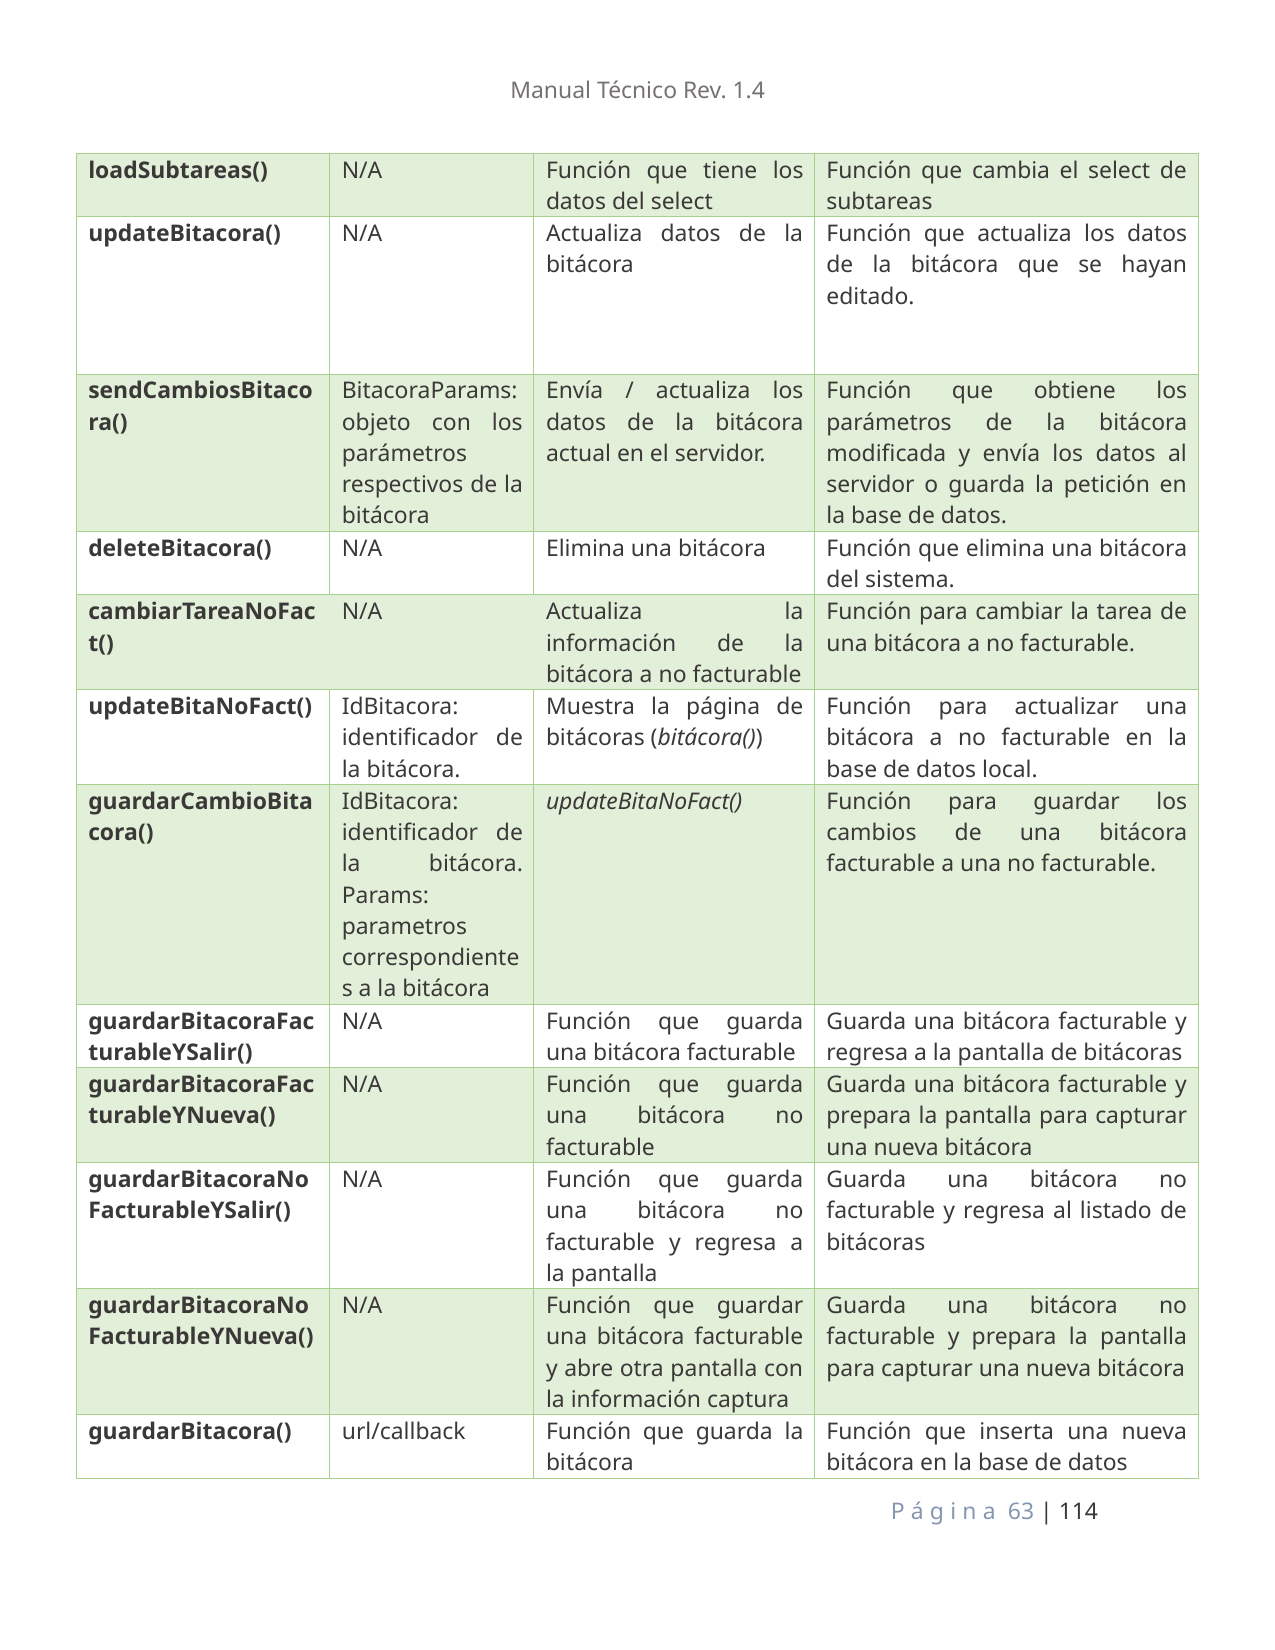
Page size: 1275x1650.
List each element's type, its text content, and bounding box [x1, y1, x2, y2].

table_cell N/A [330, 1289, 533, 1414]
table_cell deleteBitacora() [77, 532, 329, 594]
table_cell updateBitaNoFact() [534, 785, 814, 1004]
table_cell guardarBitacora() [77, 1415, 329, 1478]
table_cell Guarda una bitácora facturable y prepara la pantalla para capturar una nueva bitácora [815, 1068, 1198, 1162]
table_cell Función que guarda una bitácora facturable [534, 1005, 814, 1067]
table_cell Muestra la página de bitácoras (bitácora()) [534, 690, 814, 784]
table_cell Guarda una bitácora no facturable y prepara la pantalla para capturar una nueva bitácora [815, 1289, 1198, 1414]
table_cell BitacoraParams: objeto con los parámetros respectivos de la bitácora [330, 375, 533, 531]
table_cell sendCambiosBitacora() [77, 375, 329, 531]
table_cell Actualiza datos de la bitácora [534, 217, 814, 373]
table_cell guardarBitacoraFacturableYSalir() [77, 1005, 329, 1067]
table_cell IdBitacora: identificador de la bitácora. [330, 690, 533, 784]
table_cell guardarCambioBitacora() [77, 785, 329, 1004]
table_cell Función que inserta una nueva bitácora en la base de datos [815, 1415, 1198, 1478]
table_cell guardarBitacoraFacturableYNueva() [77, 1068, 329, 1162]
table_cell Función que elimina una bitácora del sistema. [815, 532, 1198, 594]
table_cell Función para cambiar la tarea de una bitácora a no facturable. [815, 595, 1198, 689]
table_cell Función que guarda una bitácora no facturable [534, 1068, 814, 1162]
table_cell guardarBitacoraNoFacturableYSalir() [77, 1163, 329, 1288]
table_cell Función que actualiza los datos de la bitácora que se hayan editado. [815, 217, 1198, 373]
table_cell Función que tiene los datos del select [534, 154, 814, 216]
table_cell Función que guardar una bitácora facturable y abre otra pantalla con la información captura [534, 1289, 814, 1414]
table_cell N/A [330, 595, 534, 689]
table_cell Función que cambia el select de subtareas [815, 154, 1198, 216]
table_cell Guarda una bitácora no facturable y regresa al listado de bitácoras [815, 1163, 1198, 1288]
table_cell Función para actualizar una bitácora a no facturable en la base de datos local. [815, 690, 1198, 784]
table_cell Función que guarda una bitácora no facturable y regresa a la pantalla [534, 1163, 814, 1288]
table_cell updateBitacora() [77, 217, 329, 373]
table_cell Función que obtiene los parámetros de la bitácora modificada y envía los datos al servidor o guarda la petición en la base de datos. [815, 375, 1198, 531]
table_cell cambiarTareaNoFact() [77, 595, 330, 689]
table_cell N/A [330, 1163, 533, 1288]
table_cell Función que guarda la bitácora [534, 1415, 814, 1478]
table_cell loadSubtareas() [77, 154, 329, 216]
table_cell Elimina una bitácora [534, 532, 814, 594]
table_cell guardarBitacoraNoFacturableYNueva() [77, 1289, 329, 1414]
table_cell Actualiza la información de la bitácora a no facturable [534, 595, 814, 689]
table_cell N/A [330, 1005, 533, 1067]
table_cell Función para guardar los cambios de una bitácora facturable a una no facturable. [815, 785, 1198, 1004]
table_cell Guarda una bitácora facturable y regresa a la pantalla de bitácoras [815, 1005, 1198, 1067]
table_cell N/A [330, 532, 533, 594]
table_cell url/callback [330, 1415, 533, 1478]
table_cell N/A [330, 1068, 533, 1162]
table_cell Envía / actualiza los datos de la bitácora actual en el servidor. [534, 375, 814, 531]
table_cell N/A [330, 217, 533, 373]
table_cell updateBitaNoFact() [77, 690, 329, 784]
table_cell N/A [330, 154, 533, 216]
table_cell IdBitacora: identificador de la bitácora. Params: parametros correspondientes a la bitácora [330, 785, 533, 1004]
